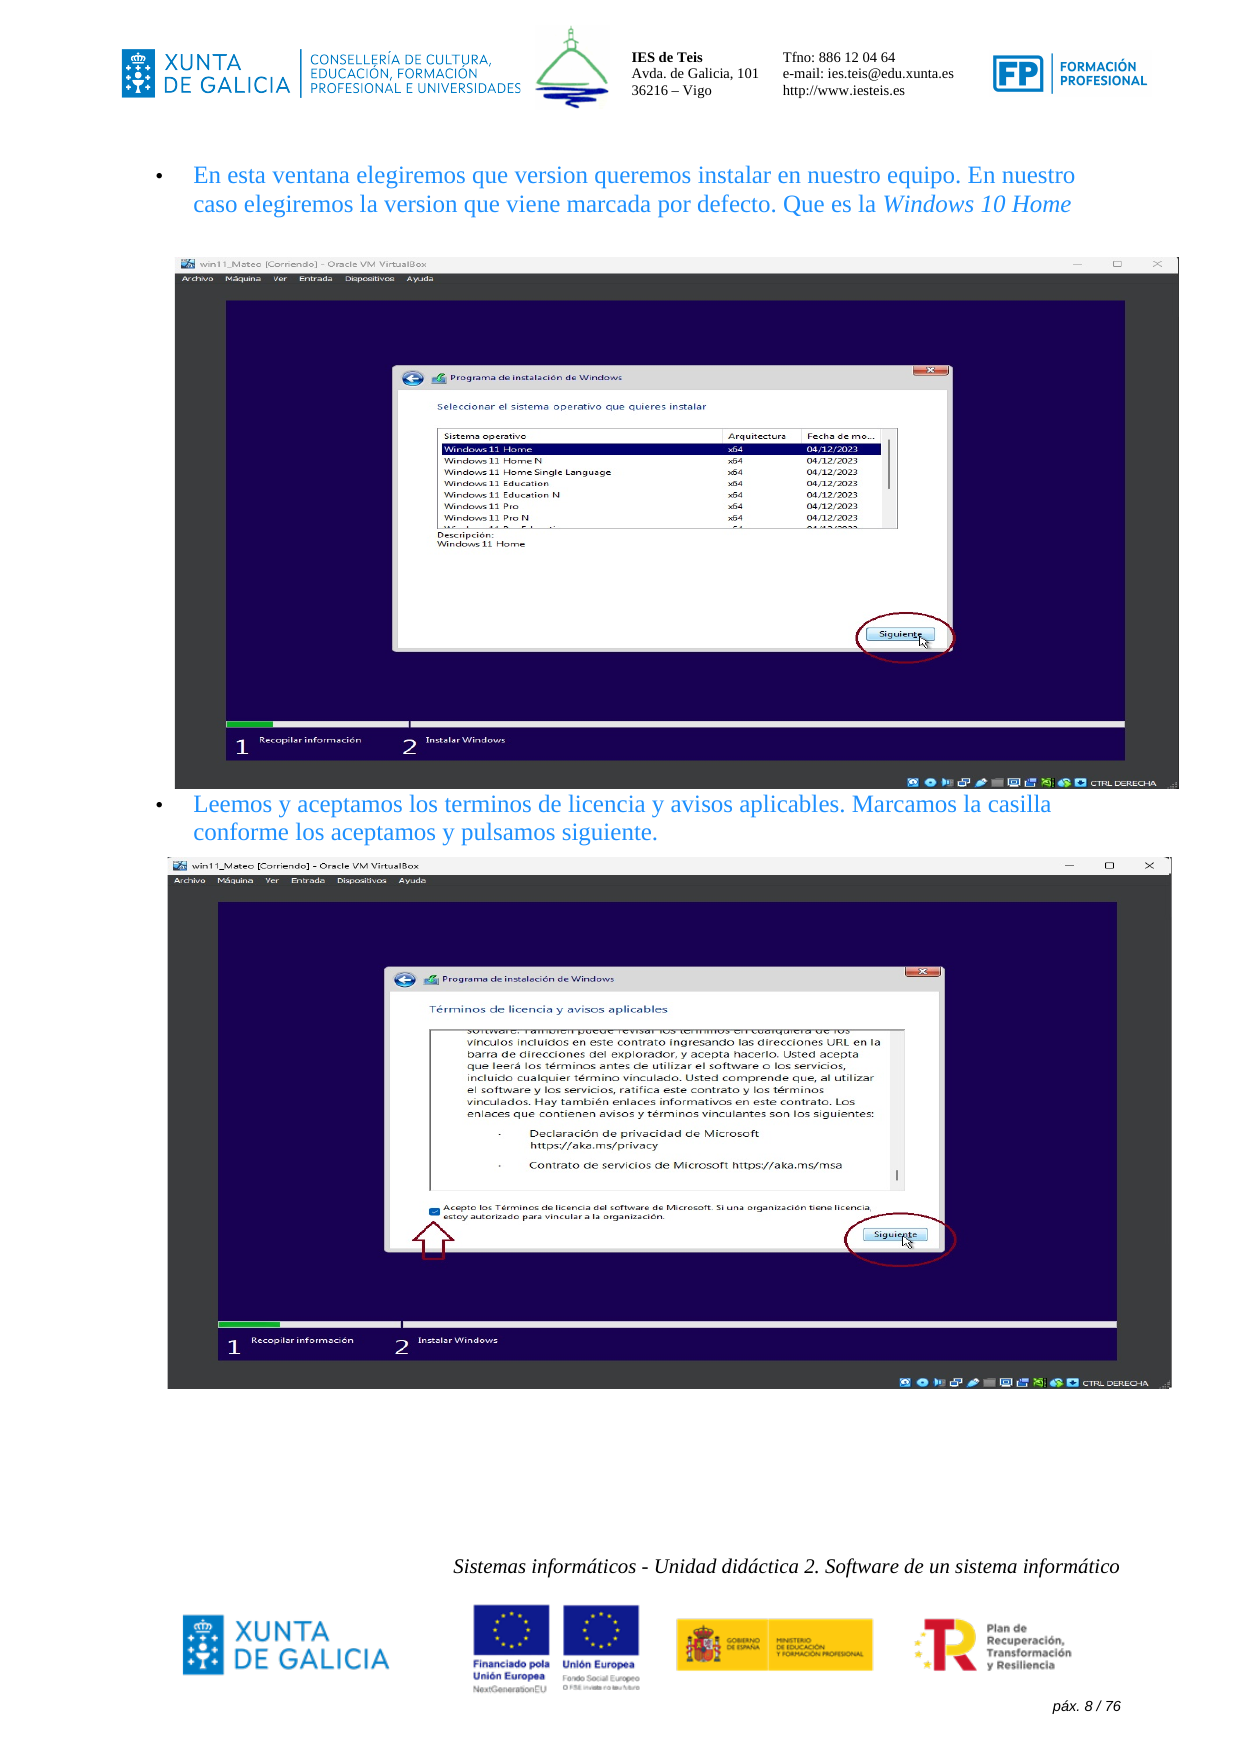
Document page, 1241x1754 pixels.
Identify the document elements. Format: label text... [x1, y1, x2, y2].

picture [121, 49, 521, 98]
list En esta ventana elegiremos que version queremos instalar en nuestro equipo. En nuestro caso elegiremos la version que viene marcada por defecto. Que es la Windows 10 Home [156, 160, 1122, 218]
picture [182, 1593, 1085, 1700]
picture [167, 857, 1172, 1389]
list Leemos y aceptamos los terminos de licencia y avisos aplicables. Marcamos la casilla conforme los aceptamos y pulsamos siguiente. [156, 242, 1122, 846]
picture [534, 25, 611, 110]
picture [989, 50, 1153, 97]
picture [174, 257, 1179, 789]
